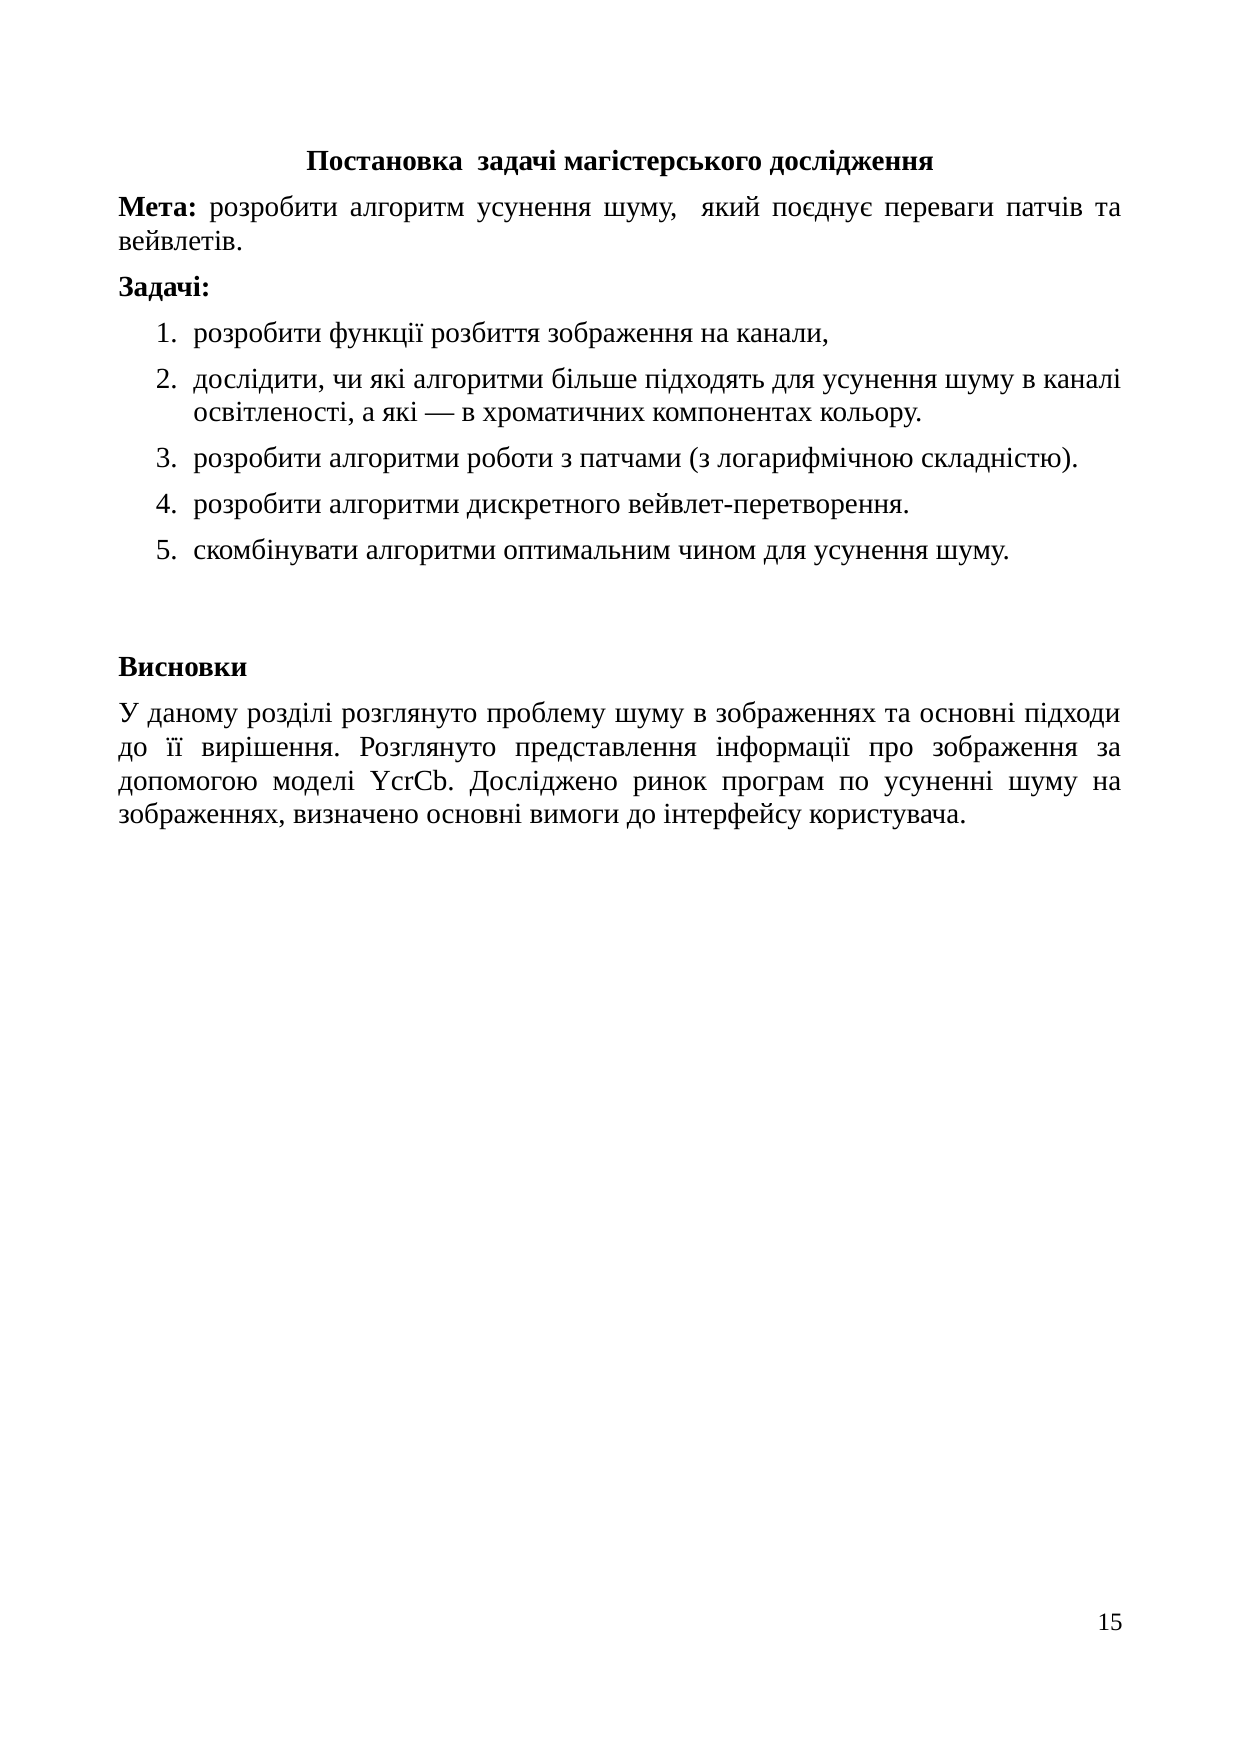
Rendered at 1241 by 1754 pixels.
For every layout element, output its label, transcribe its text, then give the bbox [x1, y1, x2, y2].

text У даному розділі розглянуто проблему шуму в зображеннях та основні підходи до її вирішення. Розглянуто представлення інформації про зображення за допомогою моделі YcrCb. Досліджено ринок програм по усуненні шуму на зображеннях, визначено основні вимоги до інтерфейсу користувача. [118, 696, 1122, 830]
list дослідити, чи які алгоритми більше підходять для усунення шуму в каналі освітленості, а які — в хроматичних компонентах кольору. [156, 361, 1122, 428]
list розробити функції розбиття зображення на канали, [156, 315, 1122, 348]
text Мета: розробити алгоритм усунення шуму, який поєднує переваги патчів та вейвлетів. [118, 189, 1122, 256]
subtitle Постановка задачі магістерського дослідження [118, 143, 1122, 177]
list розробити алгоритми роботи з патчами (з логарифмічною складністю). [156, 440, 1122, 474]
list розробити алгоритми дискретного вейвлет-перетворення. [156, 486, 1122, 520]
text Задачі: [118, 269, 1122, 302]
list скомбінувати алгоритми оптимальним чином для усунення шуму. [156, 532, 1122, 566]
subtitle Висновки [118, 649, 1122, 683]
